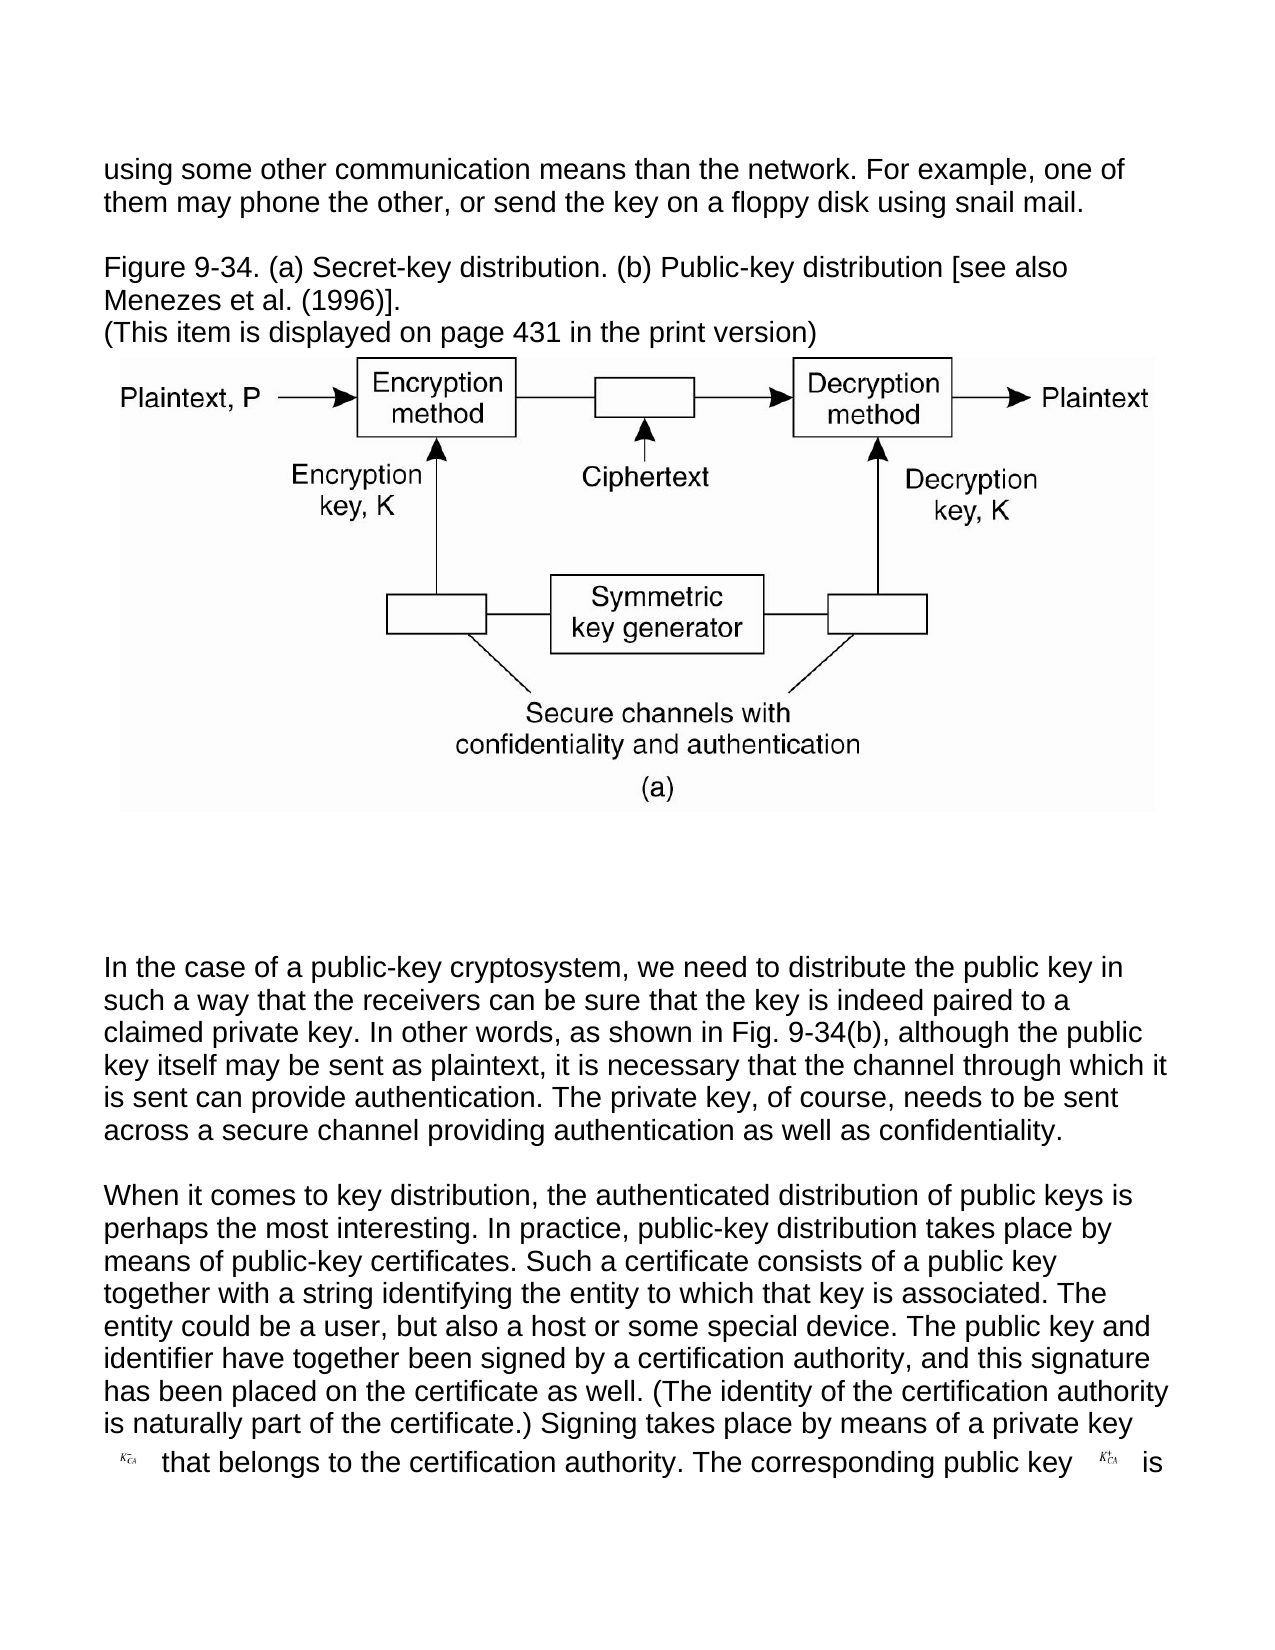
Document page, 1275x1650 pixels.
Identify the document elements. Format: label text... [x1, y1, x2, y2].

picture [1098, 1449, 1118, 1464]
text When it comes to key distribution, the authenticated distribution of public keys is perhaps the most interesting. In practice, public-key distribution takes place by means of public-key certificates. Such a certificate consists of a public key together with a string identifying the entity to which that key is associated. The entity could be a user, but also a host or some special device. The public key and identifier have together been signed by a certification authority, and this signature has been placed on the certificate as well. (The identity of the certification authority is naturally part of the certificate.) Signing takes place by means of a private key that belongs to the certification authority. The corresponding public key is [103, 1179, 1172, 1479]
picture [120, 357, 1155, 812]
text Figure 9-34. (a) Secret-key distribution. (b) Public-key distribution [see also Menezes et al. (1996)]. [103, 251, 1172, 316]
text using some other communication means than the network. For example, one of them may phone the other, or send the key on a floppy disk using snail mail. [103, 153, 1172, 218]
text (This item is displayed on page 431 in the print version) [103, 316, 1172, 349]
picture [120, 1452, 137, 1464]
text In the case of a public-key cryptosystem, we need to distribute the public key in such a way that the receivers can be sure that the key is indeed paired to a claimed private key. In other words, as shown in Fig. 9-34(b), although the public key itself may be sent as plaintext, it is necessary that the channel through which it is sent can provide authentication. The private key, of course, needs to be sent across a secure channel providing authentication as well as confidentiality. [103, 951, 1172, 1147]
